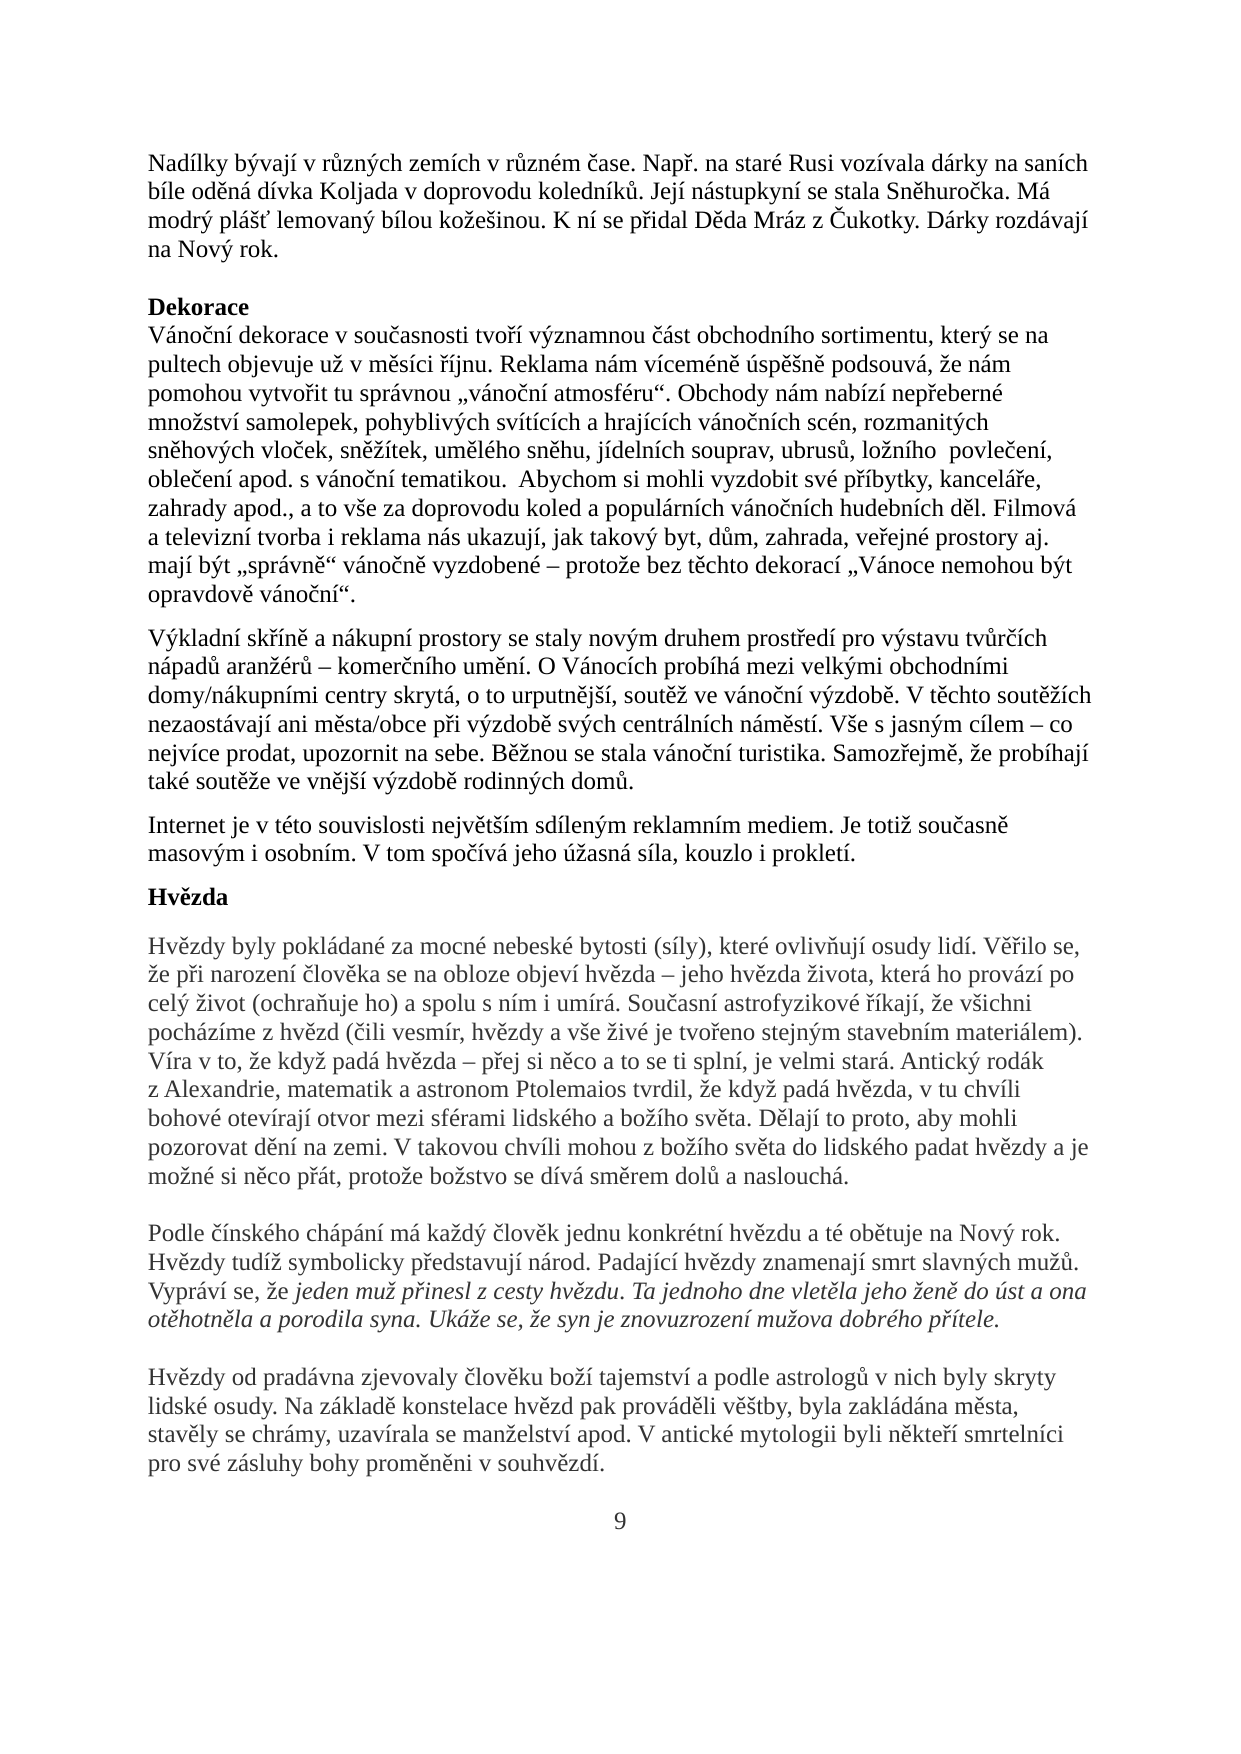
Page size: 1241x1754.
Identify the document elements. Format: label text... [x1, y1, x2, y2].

text Hvězdy od pradávna zjevovaly člověku boží tajemství a podle astrologů v nich byly skryty lidské osudy. Na základě konstelace hvězd pak prováděli věštby, byla zakládána města, stavěly se chrámy, uzavírala se manželství apod. V antické mytologii byli někteří smrtelníci pro své zásluhy bohy proměněni v souhvězdí. [148, 1362, 1093, 1477]
text Nadílky bývají v různých zemích v různém čase. Např. na staré Rusi vozívala dárky na saních bíle oděná dívka Koljada v doprovodu koledníků. Její nástupkyní se stala Sněhuročka. Má modrý plášť lemovaný bílou kožešinou. K ní se přidal Děda Mráz z Čukotky. Dárky rozdávají na Nový rok. [148, 148, 1093, 263]
text Podle čínského chápání má každý člověk jednu konkrétní hvězdu a té obětuje na Nový rok. Hvězdy tudíž symbolicky představují národ. Padající hvězdy znamenají smrt slavných mužů. Vypráví se, že jeden muž přinesl z cesty hvězdu. Ta jednoho dne vletěla jeho ženě do úst a ona otěhotněla a porodila syna. Ukáže se, že syn je znovuzrození mužova dobrého přítele. [148, 1218, 1093, 1333]
text Výkladní skříně a nákupní prostory se staly novým druhem prostředí pro výstavu tvůrčích nápadů aranžérů – komerčního umění. O Vánocích probíhá mezi velkými obchodními domy/nákupními centry skrytá, o to urputnější, soutěž ve vánoční výzdobě. V těchto soutěžích nezaostávají ani města/obce při výzdobě svých centrálních náměstí. Vše s jasným cílem – co nejvíce prodat, upozornit na sebe. Běžnou se stala vánoční turistika. Samozřejmě, že probíhají také soutěže ve vnější výzdobě rodinných domů. [148, 623, 1093, 795]
text Hvězda [148, 882, 1093, 911]
text Vánoční dekorace v současnosti tvoří významnou část obchodního sortimentu, který se na pultech objevuje už v měsíci říjnu. Reklama nám víceméně úspěšně podsouvá, že nám pomohou vytvořit tu správnou „vánoční atmosféru“. Obchody nám nabízí nepřeberné množství samolepek, pohyblivých svítících a hrajících vánočních scén, rozmanitých sněhových vloček, sněžítek, umělého sněhu, jídelních souprav, ubrusů, ložního povlečení, oblečení apod. s vánoční tematikou. Abychom si mohli vyzdobit své příbytky, kanceláře, zahrady apod., a to vše za doprovodu koled a populárních vánočních hudebních děl. Filmová a televizní tvorba i reklama nás ukazují, jak takový byt, dům, zahrada, veřejné prostory aj. mají být „správně“ vánočně vyzdobené – protože bez těchto dekorací „Vánoce nemohou být opravdově vánoční“. [148, 321, 1093, 608]
subtitle Dekorace [148, 292, 1093, 321]
text Víra v to, že když padá hvězda – přej si něco a to se ti splní, je velmi stará. Antický rodák z Alexandrie, matematik a astronom Ptolemaios tvrdil, že když padá hvězda, v tu chvíli bohové otevírají otvor mezi sférami lidského a božího světa. Dělají to proto, aby mohli pozorovat dění na zemi. V takovou chvíli mohou z božího světa do lidského padat hvězdy a je možné si něco přát, protože božstvo se dívá směrem dolů a naslouchá. [148, 1046, 1093, 1189]
text Hvězdy byly pokládané za mocné nebeské bytosti (síly), které ovlivňují osudy lidí. Věřilo se, že při narození člověka se na obloze objeví hvězda – jeho hvězda života, která ho provází po celý život (ochraňuje ho) a spolu s ním i umírá. Současní astrofyzikové říkají, že všichni pocházíme z hvězd (čili vesmír, hvězdy a vše živé je tvořeno stejným stavebním materiálem). [148, 931, 1093, 1046]
text Internet je v této souvislosti největším sdíleným reklamním mediem. Je totiž současně masovým i osobním. V tom spočívá jeho úžasná síla, kouzlo i prokletí. [148, 810, 1093, 867]
text 9 [148, 1506, 1093, 1534]
